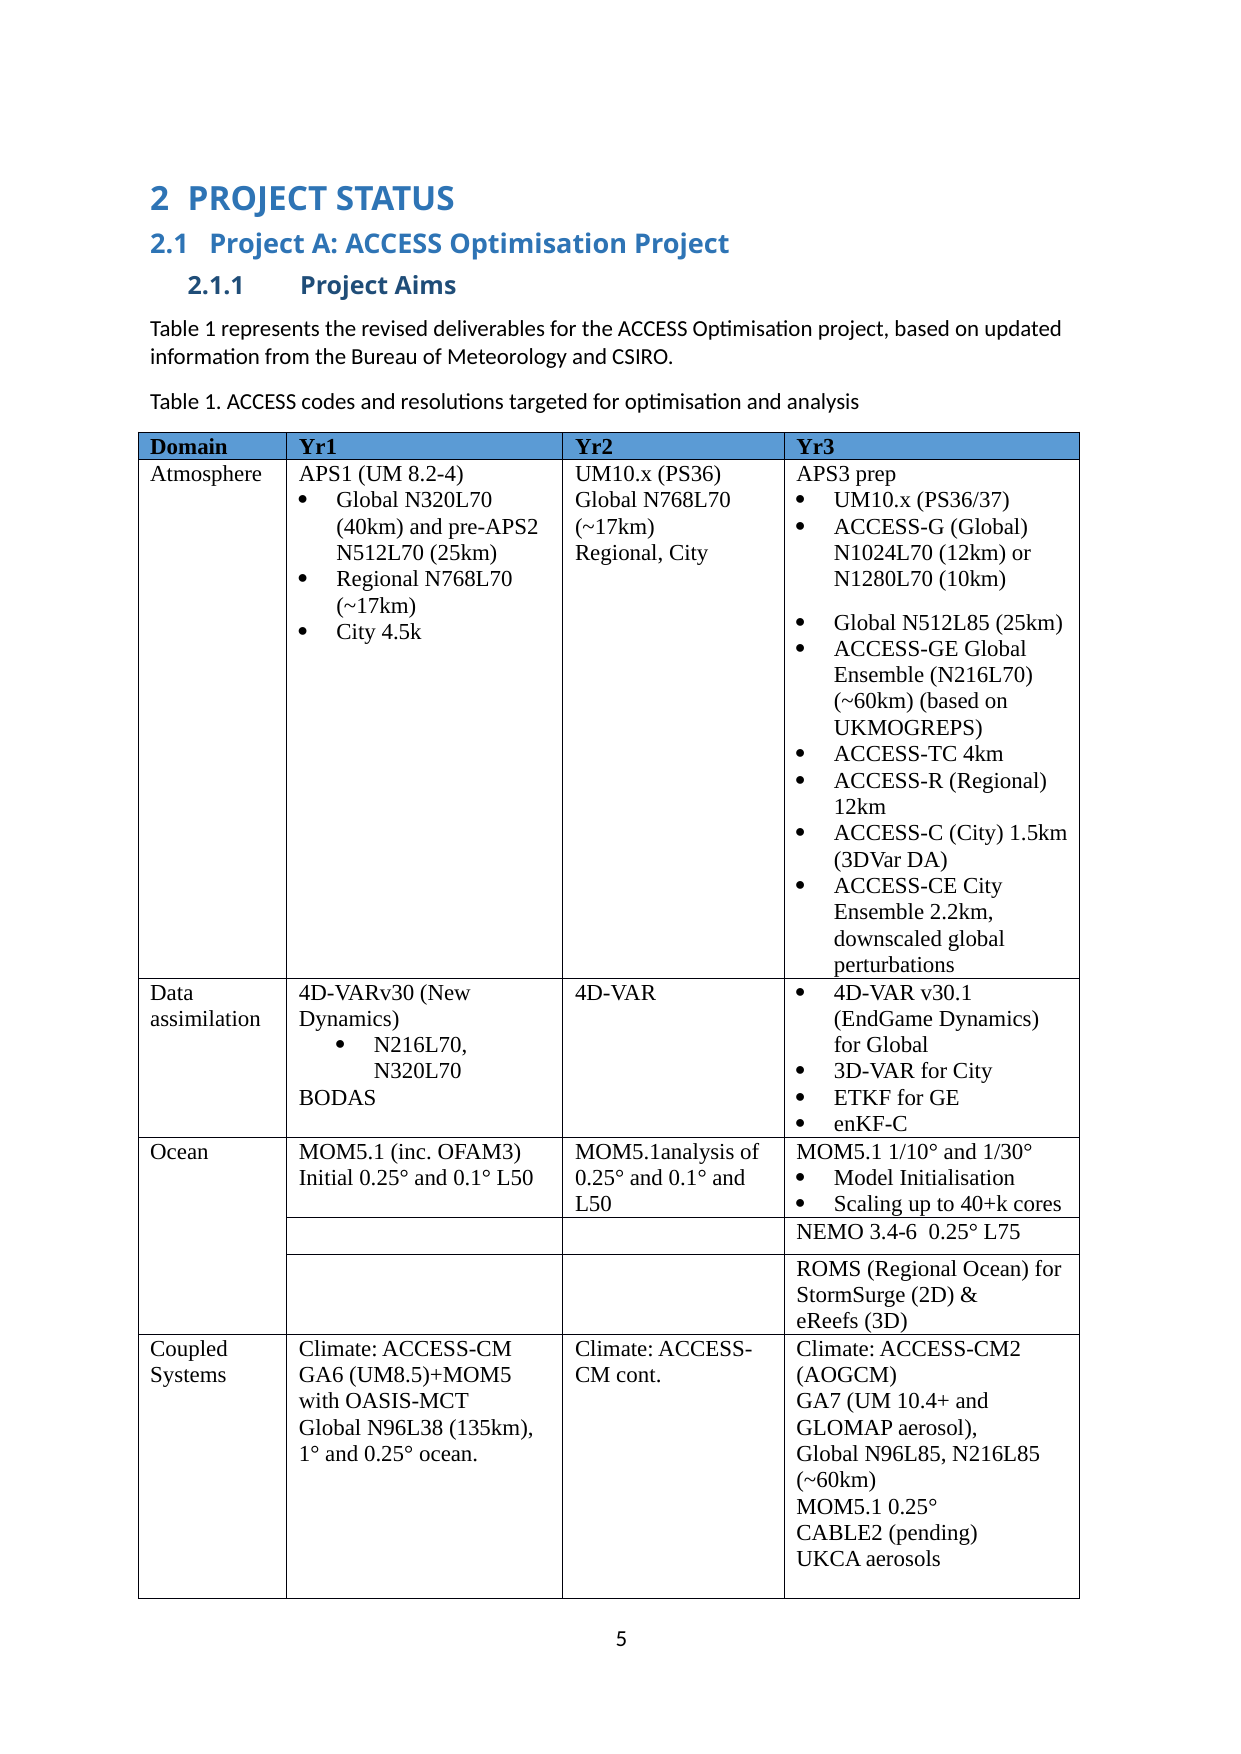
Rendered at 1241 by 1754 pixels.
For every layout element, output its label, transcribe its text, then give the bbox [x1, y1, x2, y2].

table_header Yr1 [287, 433, 562, 459]
subtitle PROJECT STATUS [150, 175, 1092, 220]
table_cell MOM5.1analysis of 0.25° and 0.1° and L50 [563, 1138, 784, 1217]
table_cell Atmosphere [139, 460, 286, 977]
table_cell Ocean [139, 1138, 286, 1334]
table_cell MOM5.1 (inc. OFAM3) Initial 0.25° and 0.1° L50 [287, 1138, 562, 1217]
table_cell Data assimilation [139, 979, 286, 1137]
table_cell NEMO 3.4-6 0.25° L75 [785, 1218, 1079, 1253]
subtitle Project Aims [187, 268, 1092, 302]
table_header Domain [139, 433, 286, 459]
table_cell Coupled Systems [139, 1335, 286, 1598]
table_cell Climate: ACCESS-CM GA6 (UM8.5)+MOM5 with OASIS-MCT Global N96L38 (135km), 1° and 0.25° ocean. [287, 1335, 562, 1598]
subtitle Project A: ACCESS Optimisation Project [150, 224, 1092, 261]
table_cell [563, 1218, 784, 1253]
table_cell ROMS (Regional Ocean) for StormSurge (2D) & eReefs (3D) [785, 1255, 1079, 1334]
table_header Yr3 [785, 433, 1079, 459]
text Table 1 represents the revised deliverables for the ACCESS Optimisation project, based on updated information from the Bureau of Meteorology and CSIRO. [150, 314, 1092, 370]
table_cell 4D-VARv30 (New Dynamics) N216L70, N320L70 BODAS [287, 979, 562, 1137]
table_cell Climate: ACCESS-CM2 (AOGCM) GA7 (UM 10.4+ and GLOMAP aerosol), Global N96L85, N216L85 (~60km) MOM5.1 0.25° CABLE2 (pending) UKCA aerosols [785, 1335, 1079, 1598]
table_cell APS3 prep UM10.x (PS36/37) ACCESS-G (Global) N1024L70 (12km) or N1280L70 (10km) Global N512L85 (25km) ACCESS-GE Global Ensemble (N216L70) (~60km) (based on UKMOGREPS) ACCESS-TC 4km ACCESS-R (Regional) 12km ACCESS-C (City) 1.5km (3DVar DA) ACCESS-CE City Ensemble 2.2km, downscaled global perturbations [785, 460, 1079, 977]
table_header Yr2 [563, 433, 784, 459]
table_cell APS1 (UM 8.2-4) Global N320L70 (40km) and pre-APS2 N512L70 (25km) Regional N768L70 (~17km) City 4.5k [287, 460, 562, 977]
text Table 1. ACCESS codes and resolutions targeted for optimisation and analysis [150, 387, 1092, 415]
table_cell Climate: ACCESS-CM cont. [563, 1335, 784, 1598]
table_cell 4D-VAR v30.1 (EndGame Dynamics) for Global 3D-VAR for City ETKF for GE enKF-C [785, 979, 1079, 1137]
table_cell MOM5.1 1/10° and 1/30° Model Initialisation Scaling up to 40+k cores [785, 1138, 1079, 1217]
table_cell [287, 1255, 562, 1334]
table_cell 4D-VAR [563, 979, 784, 1137]
table_cell [287, 1218, 562, 1253]
table_cell UM10.x (PS36) Global N768L70 (~17km) Regional, City [563, 460, 784, 977]
table_cell [563, 1255, 784, 1334]
